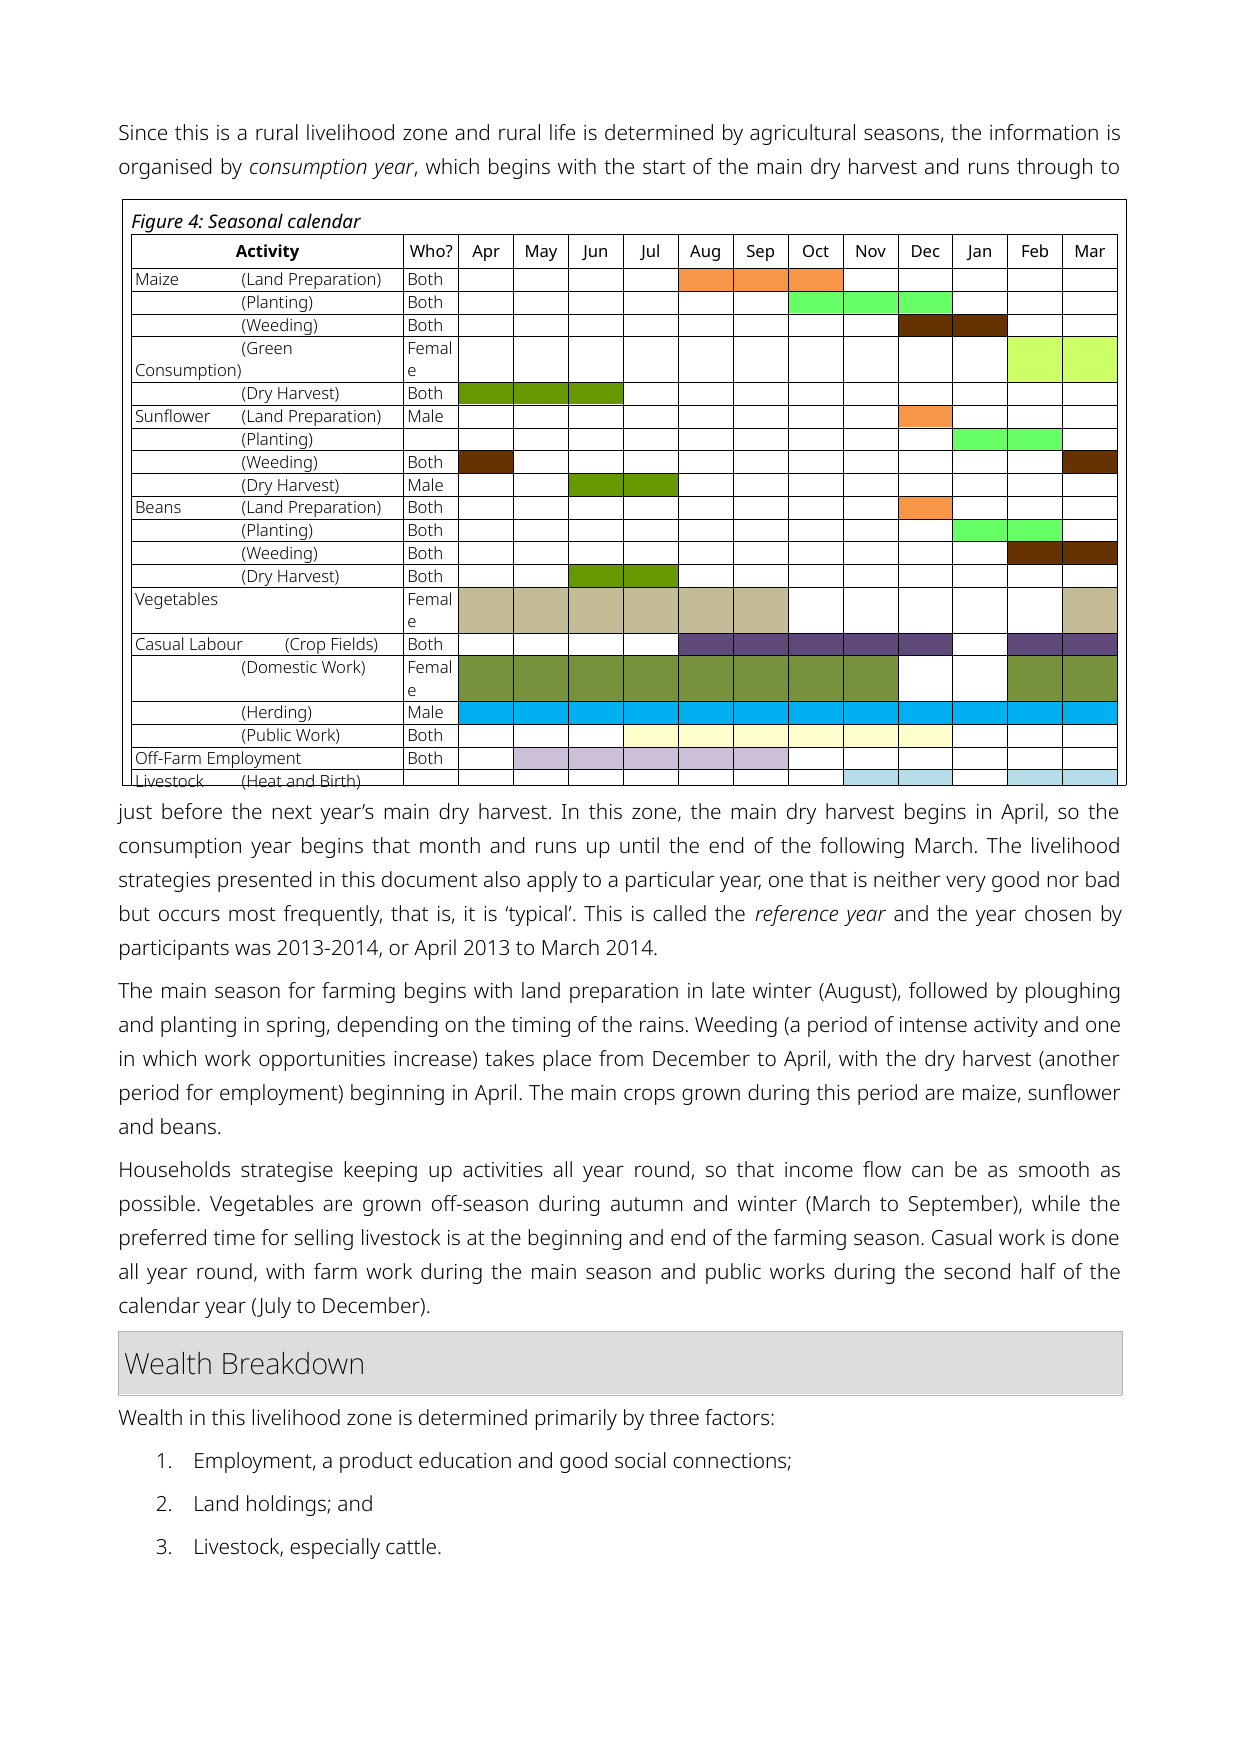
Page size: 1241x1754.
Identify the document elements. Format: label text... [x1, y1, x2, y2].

table_cell [1063, 337, 1117, 382]
table_cell [789, 702, 843, 724]
table_cell Both [404, 565, 458, 587]
table_cell [679, 565, 733, 587]
table_cell [899, 725, 952, 747]
table_cell [514, 565, 568, 587]
table_cell [899, 383, 952, 404]
table_cell [844, 474, 898, 496]
table_cell [1008, 702, 1062, 724]
table_cell [624, 337, 678, 382]
table_cell [569, 725, 623, 747]
table_cell [899, 497, 952, 519]
table_cell [1063, 656, 1117, 701]
table_cell [569, 383, 623, 404]
table_cell [459, 520, 513, 541]
table_header Apr [459, 235, 513, 268]
text Figure 4: Seasonal calendar [131, 208, 1117, 233]
table_cell [569, 429, 623, 450]
table_cell [899, 474, 952, 496]
table_cell [679, 497, 733, 519]
table_cell [899, 588, 952, 633]
table_cell [459, 406, 513, 427]
table_cell [734, 656, 788, 701]
table_cell Off-Farm Employment [132, 748, 403, 769]
table_header May [514, 235, 568, 268]
table_cell [789, 337, 843, 382]
table_cell [624, 451, 678, 473]
table_cell [679, 474, 733, 496]
table_cell Both [404, 520, 458, 541]
table_cell [899, 520, 952, 541]
table_cell [953, 770, 1007, 785]
table_cell [734, 474, 788, 496]
table_cell [844, 656, 898, 701]
table_cell [679, 770, 733, 785]
table_cell [624, 588, 678, 633]
table_cell [899, 269, 952, 291]
text Since this is a rural livelihood zone and rural life is determined by agricultural seasons, the information is organised by consumption year, which begins with the start of the main dry harvest and runs through to just before the next year’s main dry harvest. In this zone, the main dry harvest begins in April, so the consumption year begins that month and runs up until the end of the following March. The livelihood strategies presented in this document also apply to a particular year, one that is neither very good nor bad but occurs most frequently, that is, it is ‘typical’. This is called the reference year and the year chosen by participants was 2013-2014, or April 2013 to March 2014. [118, 118, 1122, 962]
table_cell (Green Consumption) [132, 337, 403, 382]
table_cell (Domestic Work) [132, 656, 403, 701]
table_cell [569, 315, 623, 336]
table_cell [679, 748, 733, 769]
table_header Jun [569, 235, 623, 268]
table_cell [624, 269, 678, 291]
table_cell [734, 702, 788, 724]
table_cell [679, 292, 733, 313]
table_cell (Planting) [132, 520, 403, 541]
table_cell [789, 406, 843, 427]
table_cell Female [404, 656, 458, 701]
table_cell [899, 702, 952, 724]
table_cell [789, 383, 843, 404]
table_cell [514, 542, 568, 564]
table_cell [789, 565, 843, 587]
table_cell [1063, 406, 1117, 427]
table_cell [1063, 702, 1117, 724]
table_cell [953, 634, 1007, 655]
table_cell [899, 748, 952, 769]
table_cell [953, 748, 1007, 769]
table_cell [459, 748, 513, 769]
table_cell [514, 725, 568, 747]
table_cell [953, 269, 1007, 291]
table_cell [624, 383, 678, 404]
table_cell [844, 770, 898, 785]
table_cell [459, 497, 513, 519]
table_cell (Dry Harvest) [132, 565, 403, 587]
table_cell [679, 451, 733, 473]
table_cell (Public Work) [132, 725, 403, 747]
table_cell [679, 429, 733, 450]
table_cell [844, 383, 898, 404]
table_cell (Dry Harvest) [132, 474, 403, 496]
table_cell [459, 542, 513, 564]
table_cell [899, 337, 952, 382]
list Land holdings; and [156, 1489, 1122, 1518]
table_cell [953, 315, 1007, 336]
table_cell [844, 588, 898, 633]
table_cell [734, 292, 788, 313]
table_cell Male [404, 702, 458, 724]
table_cell [624, 634, 678, 655]
table_header Activity [132, 235, 403, 268]
table_cell [514, 520, 568, 541]
table_cell [734, 497, 788, 519]
table_cell [899, 406, 952, 427]
table_cell [734, 634, 788, 655]
table_cell [569, 451, 623, 473]
table_cell [459, 770, 513, 785]
table_cell [569, 748, 623, 769]
table_cell Livestock (Heat and Birth) [132, 770, 403, 785]
table_cell [459, 337, 513, 382]
table_cell [953, 497, 1007, 519]
table_cell Male [404, 474, 458, 496]
table_cell [734, 725, 788, 747]
table_cell [844, 542, 898, 564]
table_cell [514, 269, 568, 291]
table_cell [569, 542, 623, 564]
list Livestock, especially cattle. [156, 1532, 1122, 1561]
table_header Feb [1008, 235, 1062, 268]
table_cell [844, 451, 898, 473]
table_cell [1063, 520, 1117, 541]
table_cell [1008, 451, 1062, 473]
table_cell [624, 497, 678, 519]
table_cell [569, 656, 623, 701]
table_cell [569, 588, 623, 633]
table_cell (Weeding) [132, 451, 403, 473]
table_cell [459, 634, 513, 655]
table_cell [1063, 383, 1117, 404]
table_cell [1008, 520, 1062, 541]
table_cell [844, 520, 898, 541]
table_cell [734, 542, 788, 564]
table_cell (Weeding) [132, 315, 403, 336]
table_cell [624, 770, 678, 785]
table_cell [569, 520, 623, 541]
table_cell [789, 429, 843, 450]
table_cell (Planting) [132, 429, 403, 450]
table_cell [789, 656, 843, 701]
table_cell [569, 702, 623, 724]
table_cell [624, 542, 678, 564]
table_cell [1063, 315, 1117, 336]
table_cell [459, 383, 513, 404]
table_cell (Planting) [132, 292, 403, 313]
table_cell [789, 497, 843, 519]
table_cell [789, 451, 843, 473]
table_cell [844, 337, 898, 382]
table_cell [459, 725, 513, 747]
table_cell [844, 292, 898, 313]
table_cell [953, 588, 1007, 633]
table_cell [514, 634, 568, 655]
table_cell [679, 383, 733, 404]
table_cell [1063, 451, 1117, 473]
table_cell Both [404, 269, 458, 291]
table_cell [624, 292, 678, 313]
table_cell [1008, 542, 1062, 564]
table_cell [953, 520, 1007, 541]
table_cell [1063, 497, 1117, 519]
table_cell [514, 315, 568, 336]
table_cell [789, 315, 843, 336]
table_cell [459, 451, 513, 473]
table_cell [789, 748, 843, 769]
table_cell [569, 634, 623, 655]
table_cell Both [404, 315, 458, 336]
table_cell [459, 429, 513, 450]
table_cell [1063, 292, 1117, 313]
table_cell [844, 748, 898, 769]
table_cell [734, 520, 788, 541]
table_cell [569, 565, 623, 587]
table_cell [459, 269, 513, 291]
table_cell [679, 406, 733, 427]
table_cell [734, 429, 788, 450]
table_cell [844, 269, 898, 291]
table_cell [1008, 337, 1062, 382]
table_cell [789, 520, 843, 541]
table_cell [569, 269, 623, 291]
table_cell [1008, 292, 1062, 313]
table_cell [514, 451, 568, 473]
table_cell [734, 565, 788, 587]
table_cell [624, 656, 678, 701]
text Since this is a rural livelihood zone and rural life is determined by agricultural seasons, the information is organised by consumption year, which begins with the start of the main dry harvest and runs through to just before the next year’s main dry harvest. In this zone, the main dry harvest begins in April, so the consumption year begins that month and runs up until the end of the following March. The livelihood strategies presented in this document also apply to a particular year, one that is neither very good nor bad but occurs most frequently, that is, it is ‘typical’. This is called the reference year and the year chosen by participants was 2013-2014, or April 2013 to March 2014. [123, 200, 1126, 785]
table_cell [844, 406, 898, 427]
table_header Mar [1063, 235, 1117, 268]
table_cell [1063, 748, 1117, 769]
table_cell [844, 497, 898, 519]
table_cell [953, 337, 1007, 382]
table_cell [953, 383, 1007, 404]
table_cell [789, 725, 843, 747]
table_cell [1008, 725, 1062, 747]
table_cell [514, 429, 568, 450]
table_cell [734, 748, 788, 769]
table_cell [624, 748, 678, 769]
table_cell [569, 292, 623, 313]
table_cell [679, 520, 733, 541]
table_cell [404, 429, 458, 450]
table_cell [569, 474, 623, 496]
list Employment, a product education and good social connections; [156, 1446, 1122, 1475]
table_cell [899, 451, 952, 473]
table_cell [953, 474, 1007, 496]
table_header Oct [789, 235, 843, 268]
table_cell [734, 383, 788, 404]
table_cell [1063, 542, 1117, 564]
table_cell [789, 770, 843, 785]
table_cell [624, 429, 678, 450]
table_cell (Herding) [132, 702, 403, 724]
table_cell Maize (Land Preparation) [132, 269, 403, 291]
text Households strategise keeping up activities all year round, so that income flow can be as smooth as possible. Vegetables are grown off-season during autumn and winter (March to September), while the preferred time for selling livestock is at the beginning and end of the farming season. Casual work is done all year round, with farm work during the main season and public works during the second half of the calendar year (July to December). [118, 1155, 1122, 1320]
table_cell Casual Labour (Crop Fields) [132, 634, 403, 655]
table_cell [1008, 656, 1062, 701]
table_cell [459, 292, 513, 313]
table_header Nov [844, 235, 898, 268]
table_cell [514, 406, 568, 427]
table_cell [953, 565, 1007, 587]
table_cell [624, 565, 678, 587]
table_cell [789, 542, 843, 564]
table_cell [679, 337, 733, 382]
table_cell [844, 725, 898, 747]
table_cell [1063, 474, 1117, 496]
table_cell [679, 269, 733, 291]
table_cell [679, 725, 733, 747]
table_cell [514, 588, 568, 633]
table_cell [1063, 770, 1117, 785]
table_cell [1008, 474, 1062, 496]
table_header Wealth Breakdown [119, 1332, 1122, 1394]
table_cell [569, 497, 623, 519]
table_cell [899, 634, 952, 655]
table_cell [1063, 429, 1117, 450]
text Wealth in this livelihood zone is determined primarily by three factors: [118, 1403, 1122, 1432]
table_cell [514, 337, 568, 382]
table_cell Both [404, 634, 458, 655]
table_cell [514, 474, 568, 496]
table_cell Female [404, 337, 458, 382]
table_cell Both [404, 725, 458, 747]
table_cell [569, 770, 623, 785]
table_cell [459, 702, 513, 724]
table_cell [679, 634, 733, 655]
table_cell [899, 292, 952, 313]
table_cell [1063, 725, 1117, 747]
table_header Sep [734, 235, 788, 268]
table_header Jul [624, 235, 678, 268]
table_cell [953, 451, 1007, 473]
table_cell [459, 315, 513, 336]
table_cell [1008, 634, 1062, 655]
table_cell [899, 315, 952, 336]
table_cell Vegetables [132, 588, 403, 633]
table_cell Sunflower (Land Preparation) [132, 406, 403, 427]
table_cell [1008, 497, 1062, 519]
table_cell [514, 497, 568, 519]
table_cell [679, 315, 733, 336]
table_cell [514, 292, 568, 313]
table_cell [624, 315, 678, 336]
table_cell [514, 770, 568, 785]
table_cell [789, 269, 843, 291]
table_cell [514, 383, 568, 404]
table_cell [899, 770, 952, 785]
table_cell [899, 565, 952, 587]
table_cell [844, 565, 898, 587]
table_cell (Weeding) [132, 542, 403, 564]
table_cell [953, 406, 1007, 427]
table_cell [1008, 269, 1062, 291]
table_cell [953, 725, 1007, 747]
table_cell [789, 474, 843, 496]
table_cell [953, 292, 1007, 313]
table_header Aug [679, 235, 733, 268]
table_cell Both [404, 497, 458, 519]
table_cell [459, 474, 513, 496]
table_cell [899, 656, 952, 701]
table_cell [459, 588, 513, 633]
table_header Who? [404, 235, 458, 268]
table_cell [1008, 748, 1062, 769]
table_cell [844, 315, 898, 336]
table_cell Female [404, 588, 458, 633]
table_cell [789, 588, 843, 633]
table_cell [679, 702, 733, 724]
table_cell Both [404, 451, 458, 473]
table_cell [514, 702, 568, 724]
table_cell [844, 429, 898, 450]
table_cell Both [404, 383, 458, 404]
table_cell [789, 634, 843, 655]
table_cell Both [404, 542, 458, 564]
table_cell [679, 656, 733, 701]
table_cell [1008, 383, 1062, 404]
table_cell [953, 542, 1007, 564]
table_cell [734, 337, 788, 382]
table_cell [734, 588, 788, 633]
table_cell [459, 656, 513, 701]
table_cell [404, 770, 458, 785]
table_cell [1008, 565, 1062, 587]
table_cell [1063, 588, 1117, 633]
table_cell [1008, 315, 1062, 336]
table_cell [569, 406, 623, 427]
table_cell Both [404, 292, 458, 313]
table_cell [624, 474, 678, 496]
table_cell [734, 406, 788, 427]
table_cell [679, 542, 733, 564]
table_cell [569, 337, 623, 382]
table_cell Beans (Land Preparation) [132, 497, 403, 519]
table_cell (Dry Harvest) [132, 383, 403, 404]
table_cell [899, 429, 952, 450]
table_cell [624, 702, 678, 724]
table_cell [734, 315, 788, 336]
table_cell [953, 656, 1007, 701]
table_cell [899, 542, 952, 564]
table_cell Both [404, 748, 458, 769]
table_cell [1008, 406, 1062, 427]
table_header Dec [899, 235, 952, 268]
table_cell [624, 520, 678, 541]
table_cell [1008, 770, 1062, 785]
table_cell [953, 702, 1007, 724]
table_cell [734, 770, 788, 785]
table_header Jan [953, 235, 1007, 268]
table_cell [953, 429, 1007, 450]
text The main season for farming begins with land preparation in late winter (August), followed by ploughing and planting in spring, depending on the timing of the rains. Weeding (a period of intense activity and one in which work opportunities increase) takes place from December to April, with the dry harvest (another period for employment) beginning in April. The main crops grown during this period are maize, sunflower and beans. [118, 976, 1122, 1141]
table_cell [789, 292, 843, 313]
table_cell [514, 656, 568, 701]
table_cell [514, 748, 568, 769]
table_cell [1008, 429, 1062, 450]
table_cell [1008, 588, 1062, 633]
table_cell [624, 725, 678, 747]
table_cell [1063, 565, 1117, 587]
table_cell [734, 269, 788, 291]
table_cell [624, 406, 678, 427]
table_cell [844, 702, 898, 724]
table_cell [459, 565, 513, 587]
table_cell Male [404, 406, 458, 427]
table_cell [679, 588, 733, 633]
table_cell [844, 634, 898, 655]
table_cell [734, 451, 788, 473]
table_cell [1063, 269, 1117, 291]
table_cell [1063, 634, 1117, 655]
